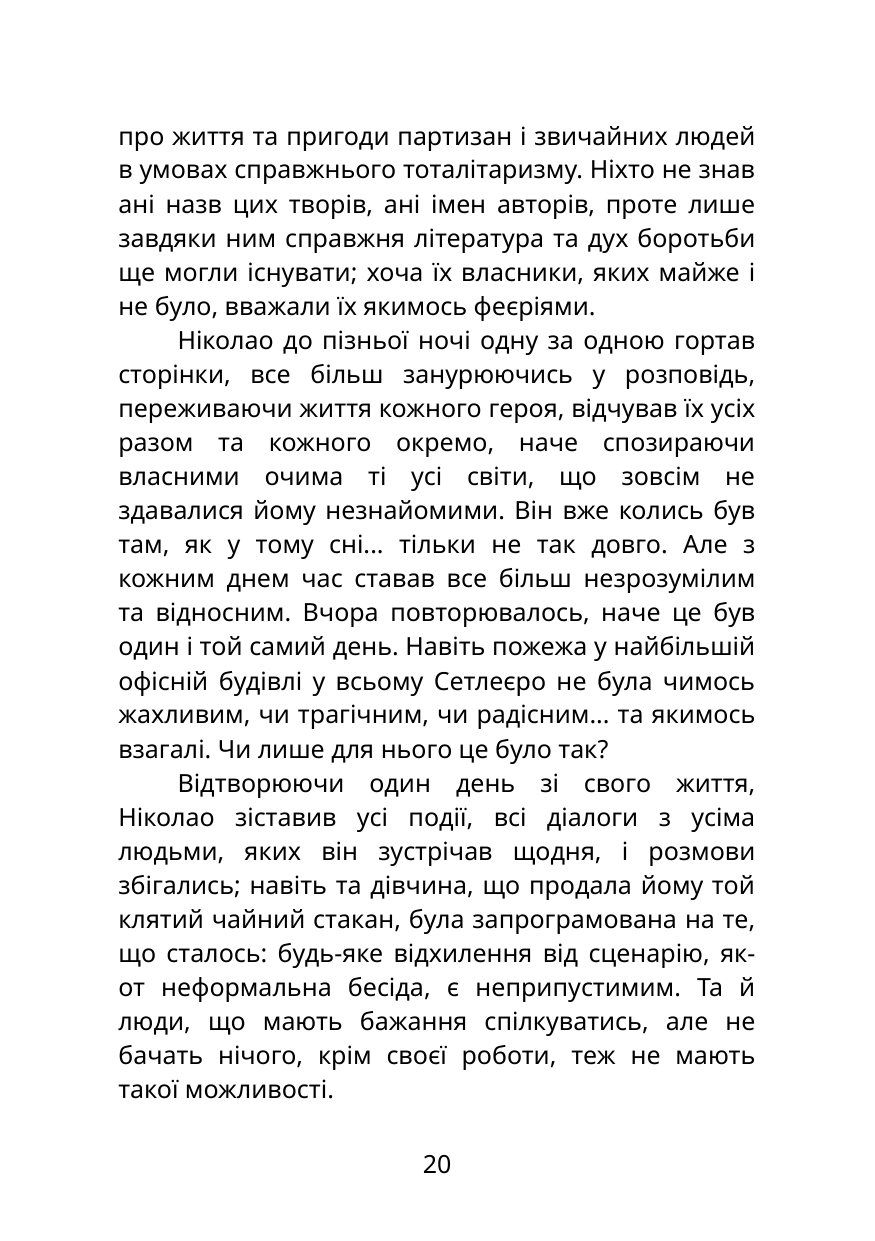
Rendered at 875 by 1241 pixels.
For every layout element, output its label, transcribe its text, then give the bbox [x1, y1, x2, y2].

text Ніколао до пізньої ночі одну за одною гортав сторінки, все більш занурюючись у розповідь, переживаючи життя кожного героя, відчував їх усіх разом та кожного окремо, наче спозираючи власними очима ті усі світи, що зовсім не здавалися йому незнайомими. Він вже колись був там, як у тому сні... тільки не так довго. Але з кожним днем час ставав все більш незрозумілим та відносним. Вчора повторювалось, наче це був один і той самий день. Навіть пожежа у найбільшій офісній будівлі у всьому Сетлеєро не була чимось жахливим, чи трагічним, чи радісним... та якимось взагалі. Чи лише для нього це було так? [118, 322, 756, 765]
text Відтворюючи один день зі свого життя, Ніколао зіставив усі події, всі діалоги з усіма людьми, яких він зустрічав щодня, і розмови збігались; навіть та дівчина, що продала йому той клятий чайний стакан, була запрограмована на те, що сталось: будь-яке відхилення від сценарію, як-от неформальна бесіда, є неприпустимим. Та й люди, що мають бажання спілкуватись, але не бачать нічого, крім своєї роботи, теж не мають такої можливості. [118, 765, 756, 1106]
text про життя та пригоди партизан і звичайних людей в умовах справжнього тоталітаризму. Ніхто не знав ані назв цих творів, ані імен авторів, проте лише завдяки ним справжня література та дух боротьби ще могли існувати; хоча їх власники, яких майже і не було, вважали їх якимось феєріями. [118, 118, 756, 322]
